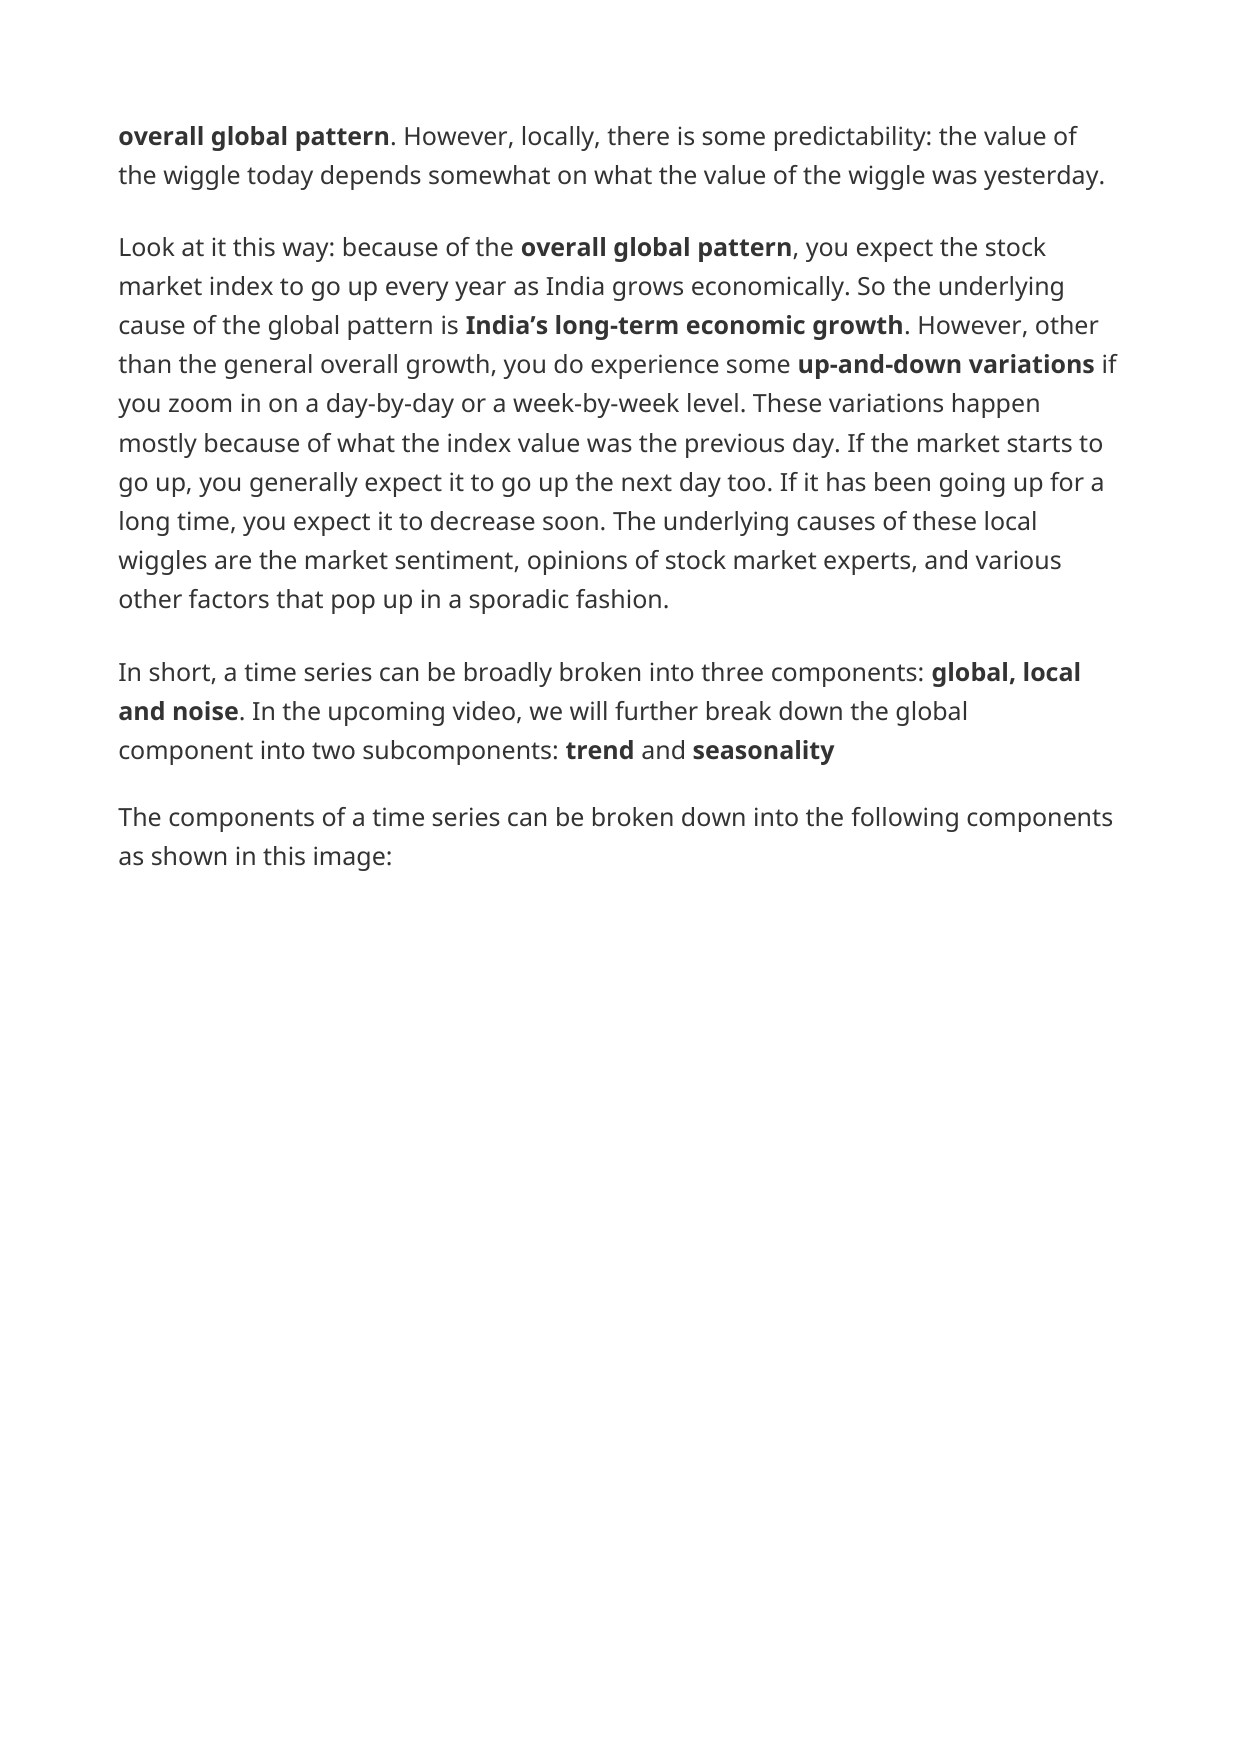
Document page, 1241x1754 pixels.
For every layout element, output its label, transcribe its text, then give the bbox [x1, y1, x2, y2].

text overall global pattern. However, locally, there is some predictability: the value of the wiggle today depends somewhat on what the value of the wiggle was yesterday. [118, 118, 1122, 191]
text In short, a time series can be broadly broken into three components: global, local and noise. In the upcoming video, we will further break down the global component into two subcomponents: trend and seasonality [118, 654, 1122, 767]
text The components of a time series can be broken down into the following components as shown in this image: [118, 800, 1122, 873]
text Look at it this way: because of the overall global pattern, you expect the stock market index to go up every year as India grows economically. So the underlying cause of the global pattern is India’s long-term economic growth. However, other than the general overall growth, you do experience some up-and-down variations if you zoom in on a day-by-day or a week-by-week level. These variations happen mostly because of what the index value was the previous day. If the market starts to go up, you generally expect it to go up the next day too. If it has been going up for a long time, you expect it to decrease soon. The underlying causes of these local wiggles are the market sentiment, opinions of stock market experts, and various other factors that pop up in a sporadic fashion. [118, 229, 1122, 616]
